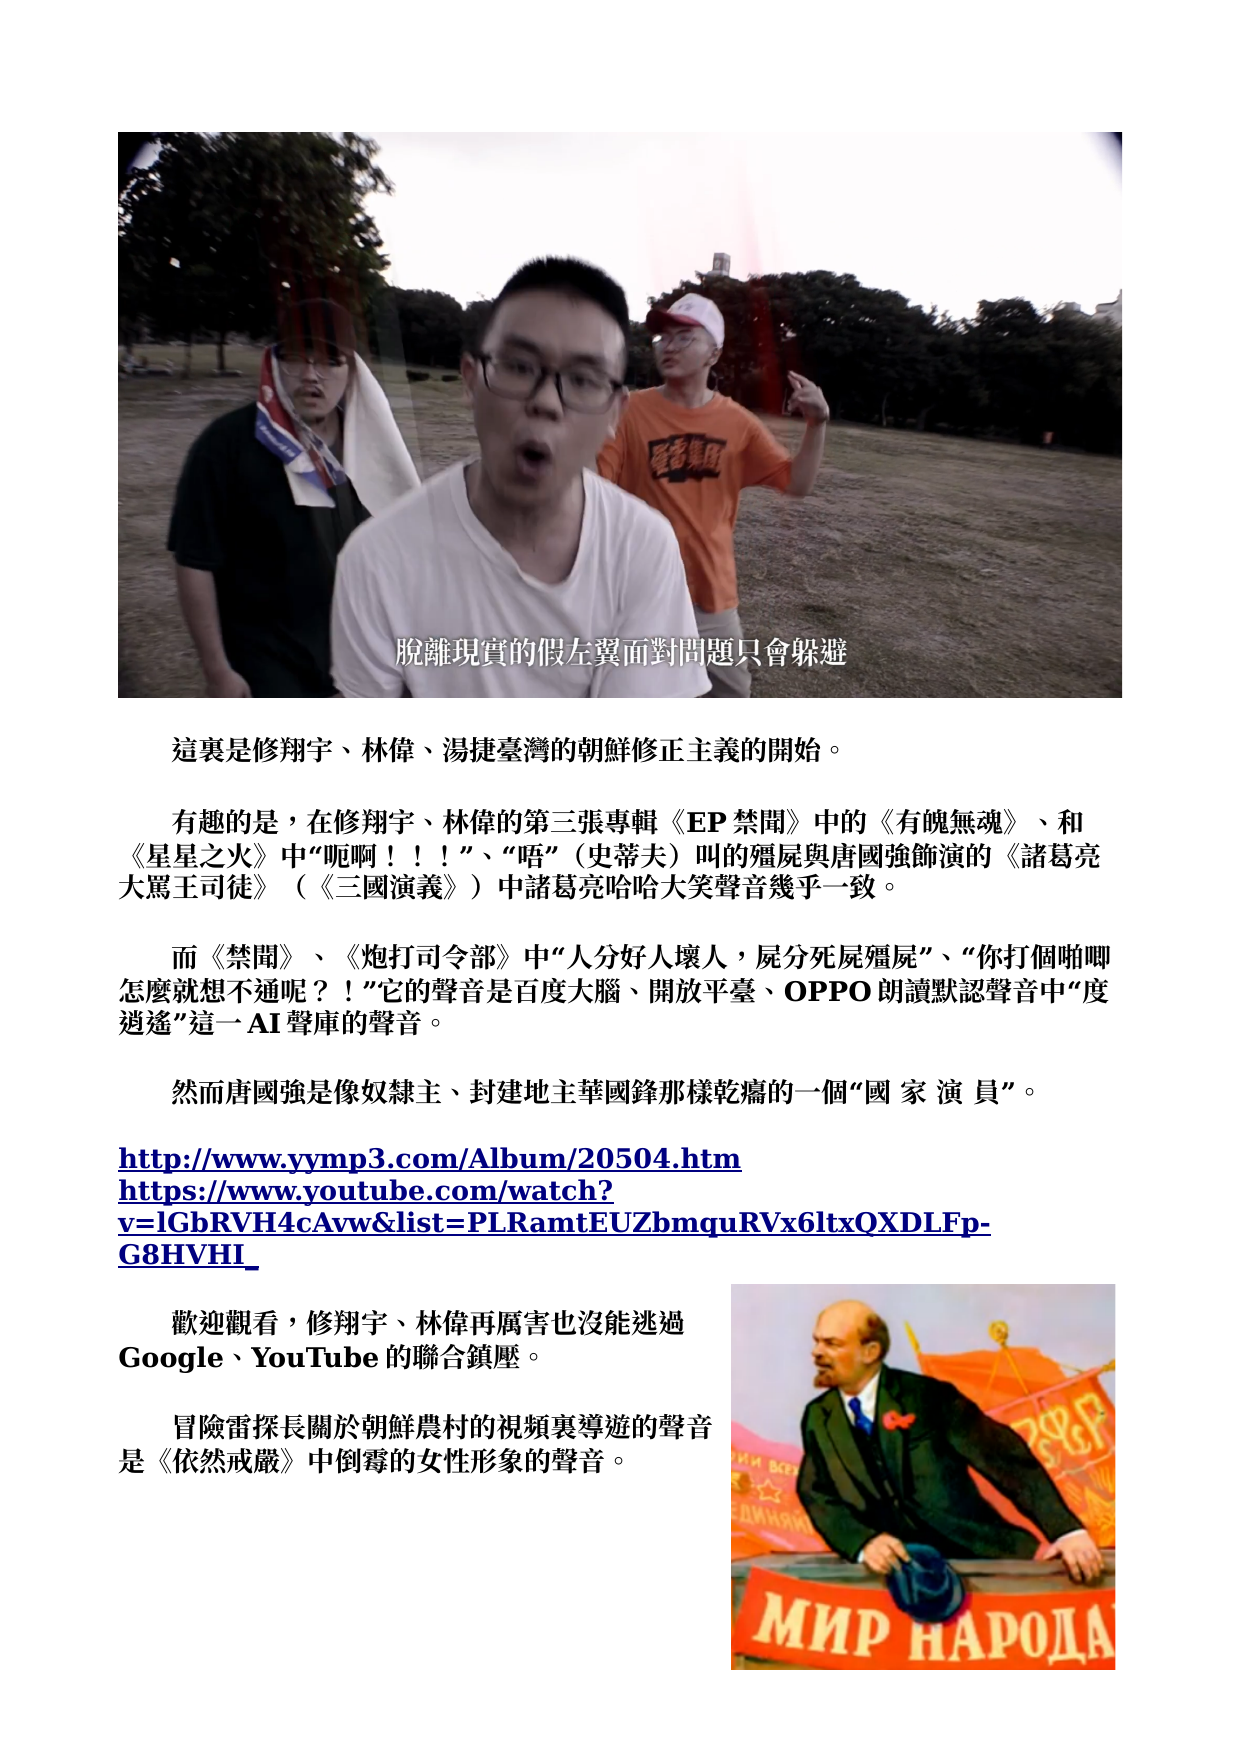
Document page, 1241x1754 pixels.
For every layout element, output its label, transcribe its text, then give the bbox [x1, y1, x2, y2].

text https://www.youtube.com/watch?v=lGbRVH4cAvw&list=PLRamtEUZbmquRVx6ltxQXDLFp-G8HVHI_ [118, 1175, 1122, 1271]
text 這裏是修翔宇、林偉、湯捷臺灣的朝鮮修正主義的開始。 [118, 729, 1122, 769]
picture [731, 1284, 1116, 1670]
text http://www.yymp3.com/Album/20504.htm [118, 1143, 1122, 1175]
text 歡迎觀看，修翔宇、林偉再厲害也沒能逃過Google、YouTube的聯合鎮壓。 [118, 1302, 731, 1374]
text 有趣的是，在修翔宇、林偉的第三張專輯《EP禁聞》中的《有魄無魂》、和《星星之火》中“呃啊！！！”、“唔”（史蒂夫）叫的殭屍與唐國強飾演的《諸葛亮大罵王司徒》（《三國演義》）中諸葛亮哈哈大笑聲音幾乎一致。 [118, 801, 1122, 904]
text 然而唐國強是像奴隸主、封建地主華國鋒那樣乾癟的一個“國 家 演 員”。 [118, 1072, 1122, 1111]
text 而《禁聞》、《炮打司令部》中“人分好人壞人，屍分死屍殭屍”、“你打個啪唧怎麼就想不通呢？！”它的聲音是百度大腦、開放平臺、OPPO朗讀默認聲音中“度逍遙”這一AI聲庫的聲音。 [118, 936, 1122, 1040]
picture [118, 132, 1123, 698]
text 冒險雷探長關於朝鮮農村的視頻裏導遊的聲音是《依然戒嚴》中倒霉的女性形象的聲音。 [118, 1406, 731, 1477]
